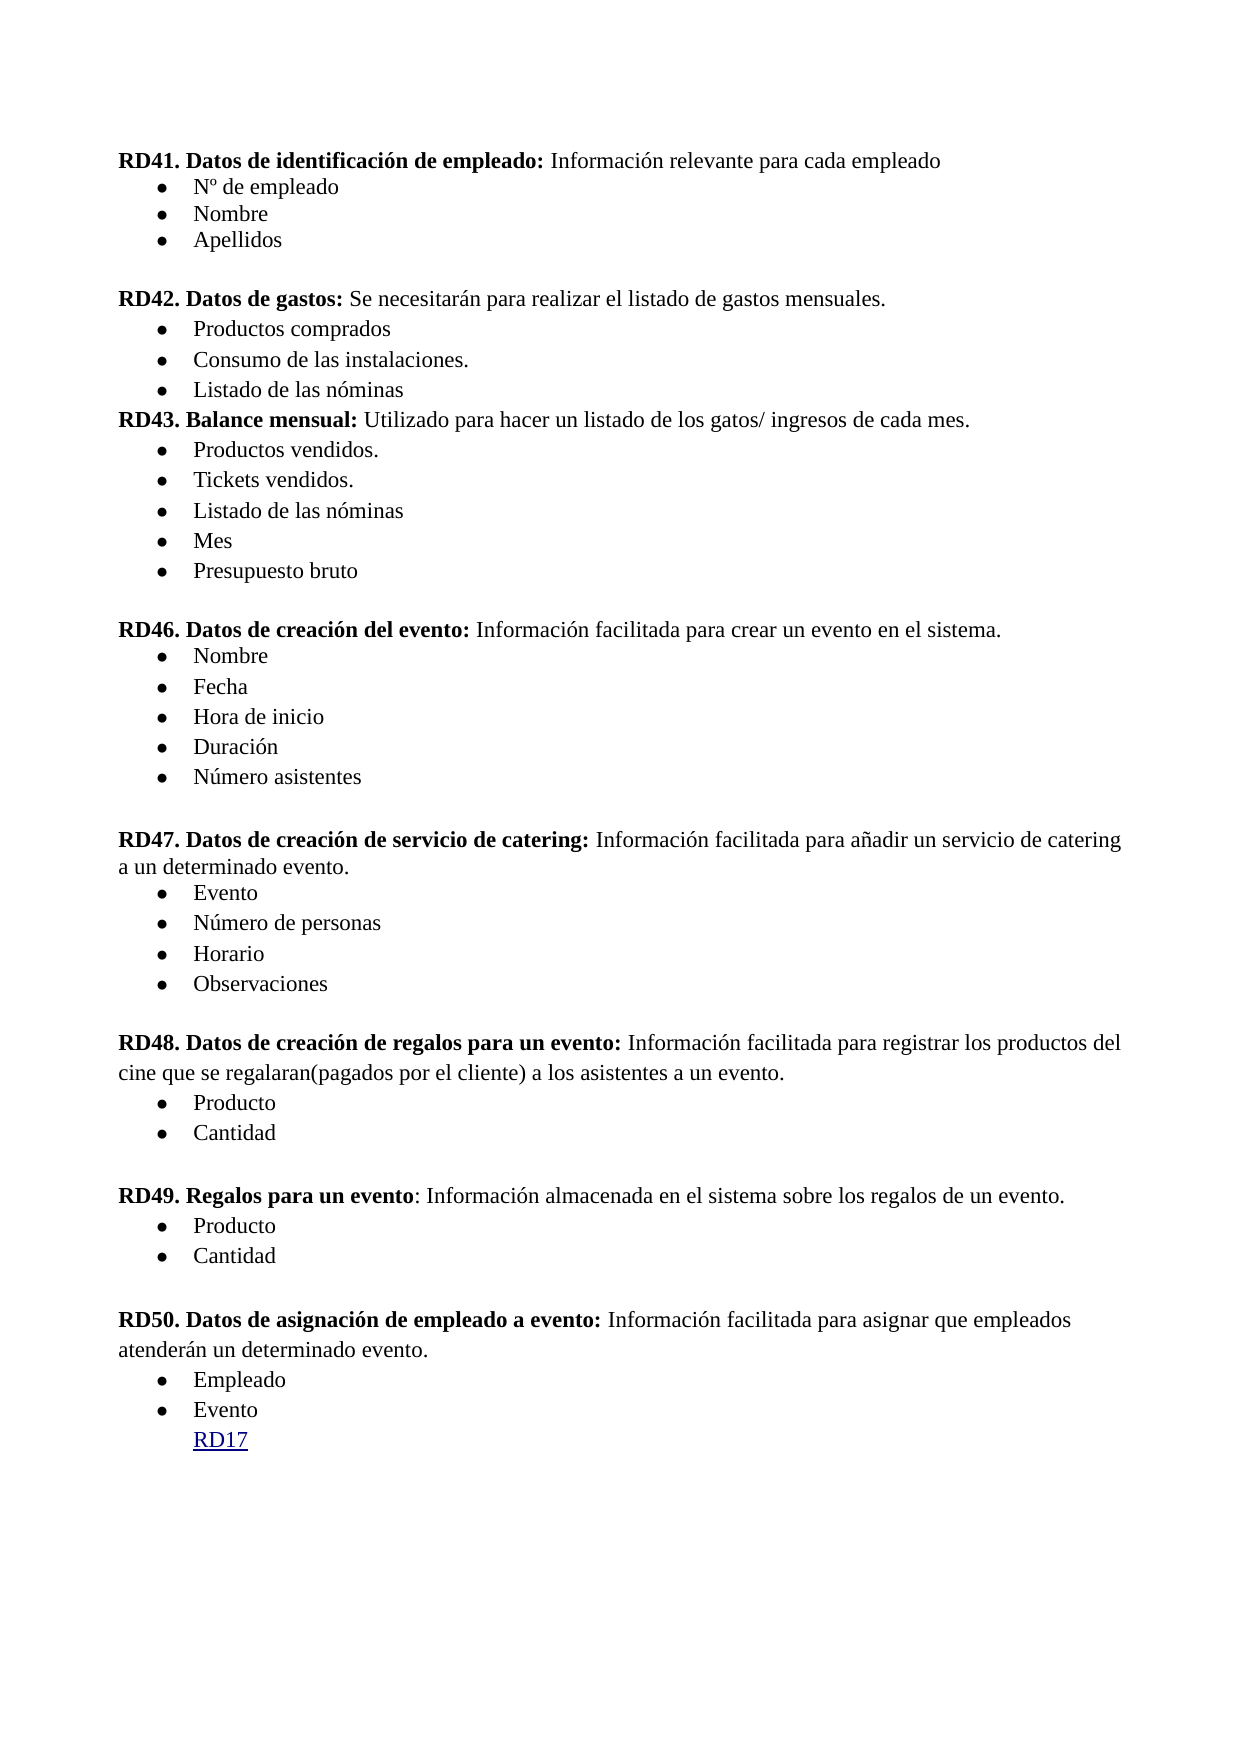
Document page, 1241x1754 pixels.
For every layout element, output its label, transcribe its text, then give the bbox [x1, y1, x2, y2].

list Horario [156, 940, 1122, 966]
list Nombre [156, 199, 1122, 226]
text RD41. Datos de identificación de empleado: Información relevante para cada empleado [118, 147, 1122, 173]
list Apellidos [156, 226, 1122, 252]
list Consumo de las instalaciones. [156, 346, 1122, 372]
list Producto [156, 1089, 1122, 1115]
list Cantidad [156, 1119, 1122, 1145]
list Nombre [156, 642, 1122, 669]
list Duración [156, 733, 1122, 759]
list Mes [156, 527, 1122, 553]
text RD46. Datos de creación del evento: Información facilitada para crear un evento en el sistema. [118, 616, 1122, 642]
list Presupuesto bruto [156, 557, 1122, 583]
list Tickets vendidos. [156, 467, 1122, 493]
list Cantidad [156, 1242, 1122, 1269]
list Fecha [156, 673, 1122, 699]
text RD50. Datos de asignación de empleado a evento: Información facilitada para asignar que empleados atenderán un determinado evento. [118, 1306, 1122, 1362]
text RD17 [118, 1427, 1122, 1453]
list Producto [156, 1212, 1122, 1239]
text RD48. Datos de creación de regalos para un evento: Información facilitada para registrar los productos del cine que se regalaran(pagados por el cliente) a los asistentes a un evento. [118, 1029, 1122, 1085]
text RD49. Regalos para un evento: Información almacenada en el sistema sobre los regalos de un evento. [118, 1182, 1122, 1209]
list Evento [156, 1396, 1122, 1423]
text RD42. Datos de gastos: Se necesitarán para realizar el listado de gastos mensuales. [118, 285, 1122, 312]
list Evento [156, 879, 1122, 906]
list Nº de empleado [156, 173, 1122, 199]
list Listado de las nóminas [156, 376, 1122, 402]
list Hora de inicio [156, 703, 1122, 729]
text RD47. Datos de creación de servicio de catering: Información facilitada para añadir un servicio de catering a un determinado evento. [118, 827, 1122, 879]
list Empleado [156, 1366, 1122, 1392]
text RD43. Balance mensual: Utilizado para hacer un listado de los gatos/ ingresos de cada mes. [118, 406, 1122, 432]
list Productos vendidos. [156, 436, 1122, 463]
list Observaciones [156, 970, 1122, 996]
list Listado de las nóminas [156, 497, 1122, 523]
list Número de personas [156, 909, 1122, 936]
list Productos comprados [156, 316, 1122, 342]
list Número asistentes [156, 763, 1122, 790]
